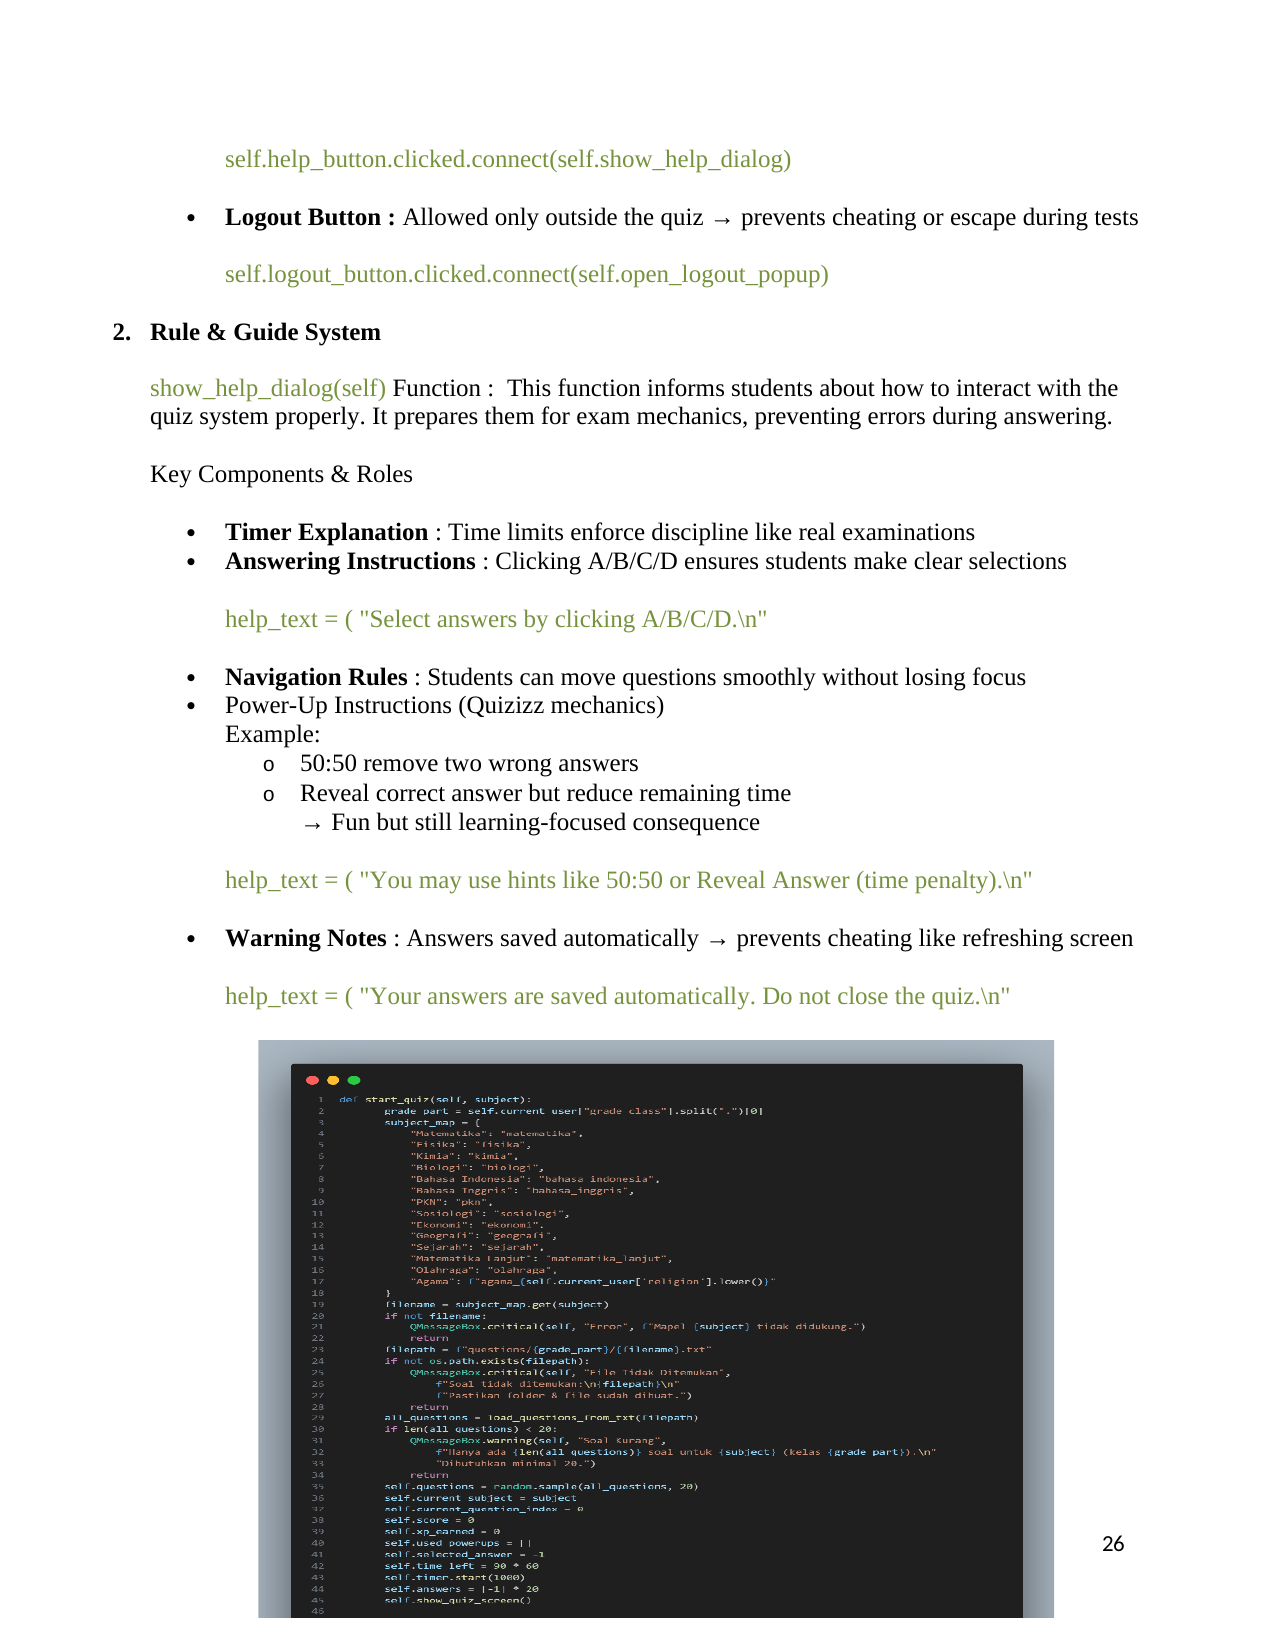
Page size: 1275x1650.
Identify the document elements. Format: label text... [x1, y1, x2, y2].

list Answering Instructions : Clicking A/B/C/D ensures students make clear selections [187, 546, 1162, 575]
list Timer Explanation : Time limits enforce discipline like real examinations [187, 517, 1162, 546]
list 50:50 remove two wrong answers [262, 748, 1162, 778]
text Key Components & Roles [150, 459, 1162, 488]
list Power-Up Instructions (Quizizz mechanics) Example: [187, 691, 1162, 748]
text show_help_dialog(self) Function : This function informs students about how to interact with the quiz system properly. It prepares them for exam mechanics, preventing errors during answering. [150, 373, 1162, 430]
text self.help_button.clicked.connect(self.show_help_dialog) [225, 144, 1162, 172]
text help_text = ( "You may use hints like 50:50 or Reveal Answer (time penalty).\n" [225, 865, 1162, 894]
list Rule & Guide System [112, 317, 1162, 373]
text help_text = ( "Your answers are saved automatically. Do not close the quiz.\n" [225, 981, 1162, 1010]
text help_text = ( "Select answers by clicking A/B/C/D.\n" [225, 604, 1162, 633]
list Reveal correct answer but reduce remaining time → Fun but still learning-focused consequence [262, 778, 1162, 836]
list Warning Notes : Answers saved automatically → prevents cheating like refreshing screen [187, 923, 1162, 952]
list Navigation Rules : Students can move questions smoothly without losing focus [187, 662, 1162, 691]
text self.logout_button.clicked.connect(self.open_logout_popup) [225, 259, 1162, 288]
list Logout Button : Allowed only outside the quiz → prevents cheating or escape during tests [187, 202, 1162, 230]
